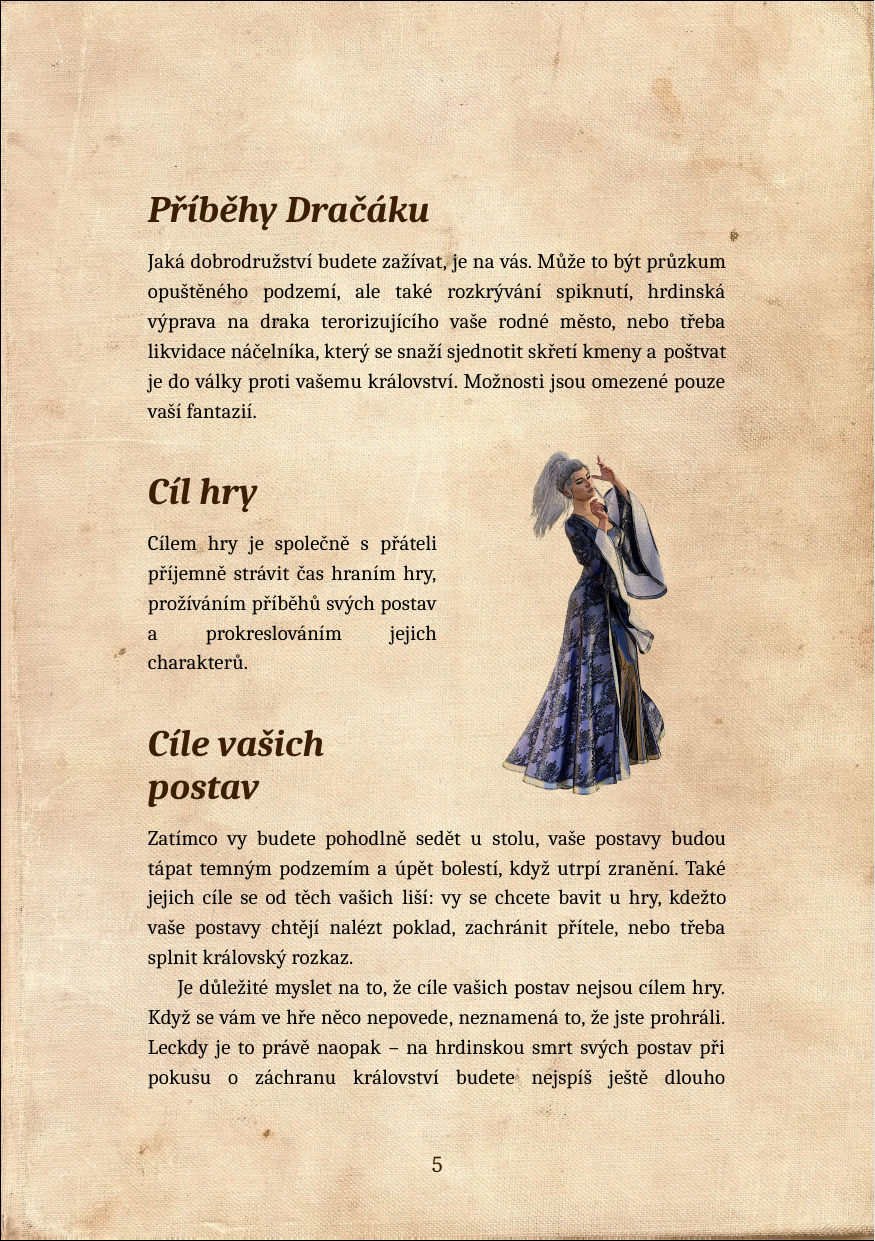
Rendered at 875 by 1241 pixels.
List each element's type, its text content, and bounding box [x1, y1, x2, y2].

subtitle Cíl hry [148, 471, 437, 514]
text Cílem hry je společně s⁠ přáteli příjemně strávit čas hraním hry, prožíváním příběhů svých postav a⁠ prokreslováním jejich charakterů. [148, 531, 437, 675]
picture [1, 1, 874, 1240]
text Jaká dobrodružství budete zažívat, je na vás. Může to být průzkum opuštěného podzemí, ale také rozkrývání spiknutí, hrdinská výprava na draka terorizujícího vaše rodné město, nebo třeba likvidace náčelníka, který se snaží sjednotit skřetí kmeny a⁠ poštvat je do války proti vašemu království. Možnosti jsou omezené pouze vaší fantazií. [148, 250, 726, 423]
text Zatímco vy budete pohodlně sedět u⁠ stolu, vaše postavy budou tápat temným podzemím a⁠ úpět bolestí, když utrpí zranění. Také jejich cíle se od těch vašich liší: vy se chcete bavit u⁠ hry, kdežto vaše postavy chtějí nalézt poklad, zachránit přítele, nebo třeba splnit královský rozkaz. Je důležité myslet na to, že cíle vašich postav nejsou cílem hry. Když se vám ve hře něco nepovede, neznamená to, že jste prohráli. Leckdy je to právě naopak – na hrdinskou smrt svých postav při pokusu o⁠ záchranu království budete nejspíš ještě dlouho [148, 826, 726, 1089]
subtitle Příběhy Dračáku [148, 189, 726, 232]
subtitle Cíle vašich postav [148, 722, 726, 808]
